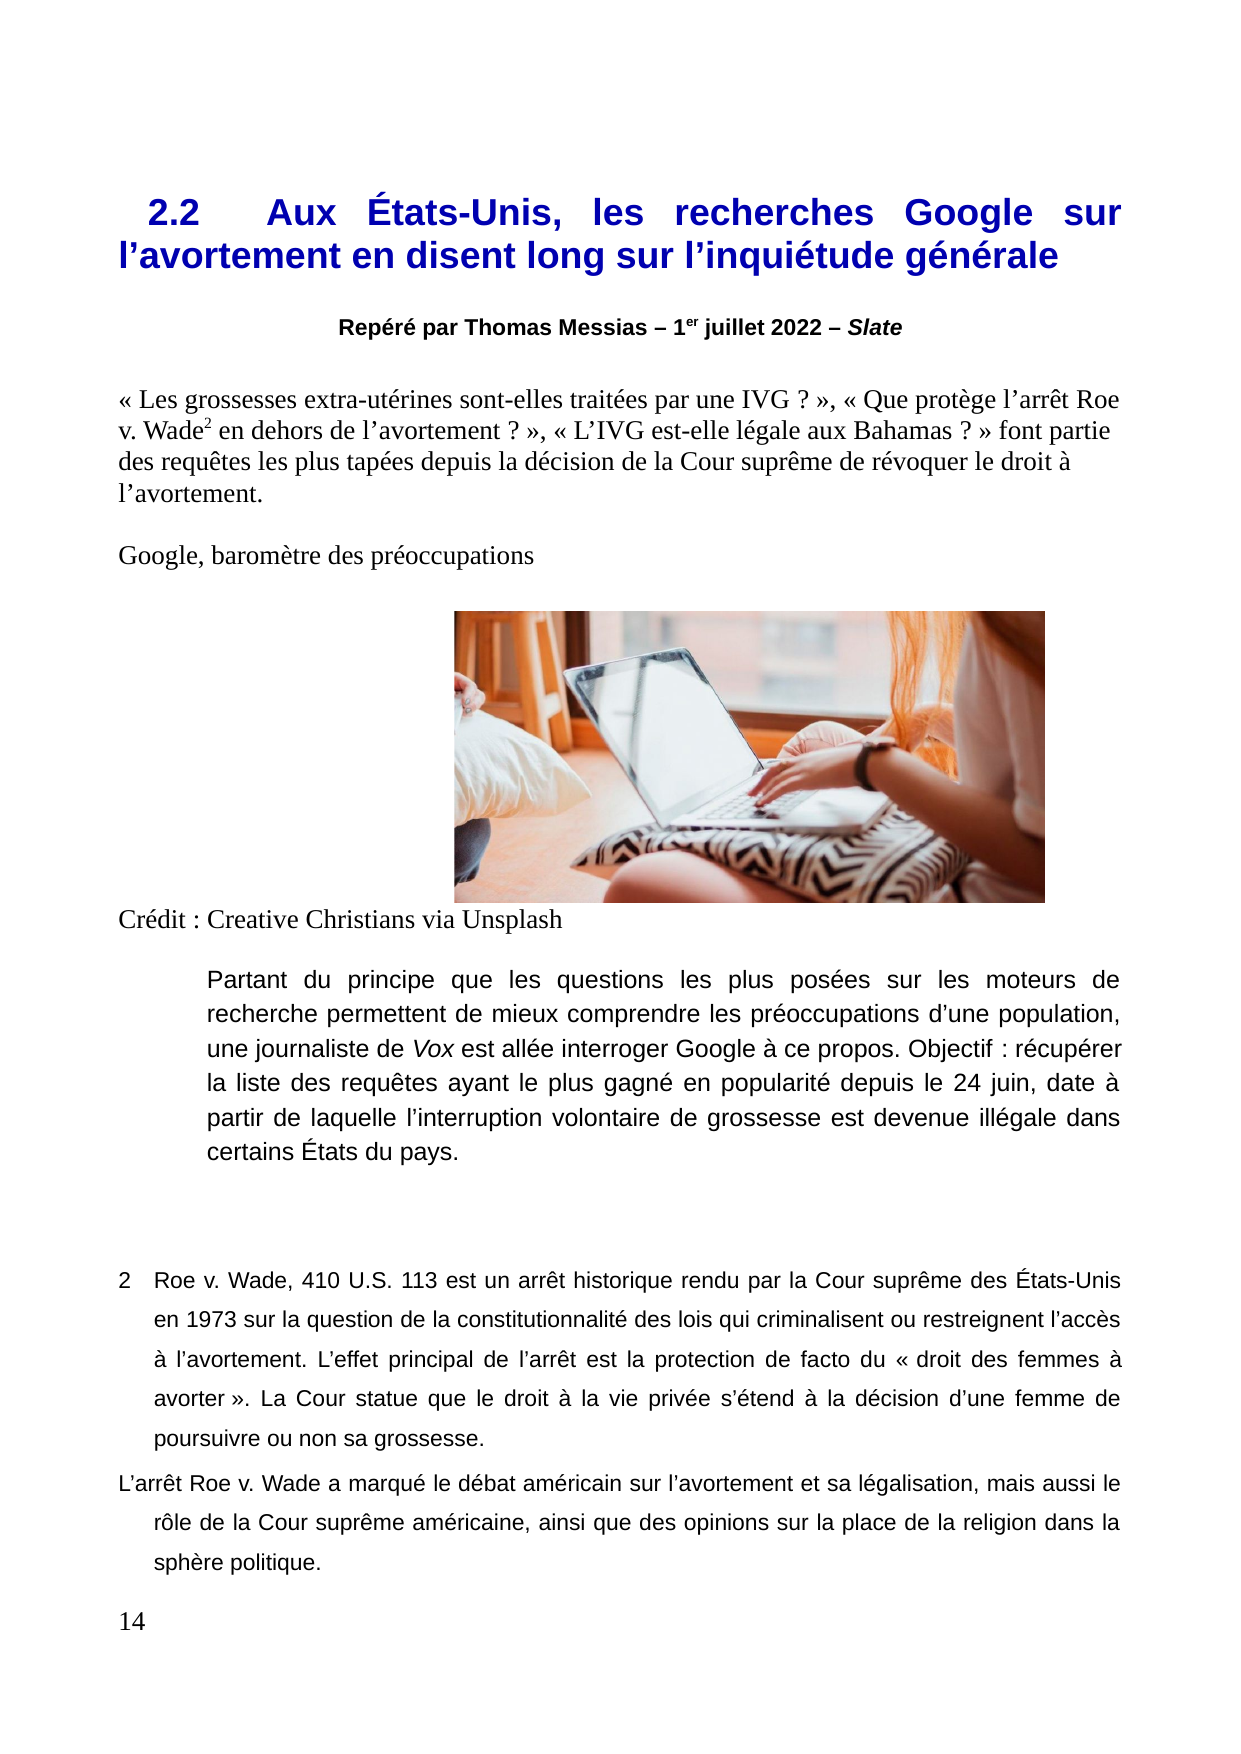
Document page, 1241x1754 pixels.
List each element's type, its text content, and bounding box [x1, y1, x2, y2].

picture [454, 611, 1045, 903]
text Repéré par Thomas Messias – 1er juillet 2022 – Slate [118, 314, 1122, 340]
text Google, baromètre des préoccupations [118, 539, 1122, 570]
text Crédit : Creative Christians via Unsplash [118, 601, 1122, 934]
subtitle Aux États-Unis, les recherches Google sur l’avortement en disent long sur l’inquiétude générale [118, 191, 1122, 277]
text « Les grossesses extra-utérines sont-elles traitées par une IVG ? », « Que protège l’arrêt Roe v. Wade en dehors de l’avortement ? », « L’IVG est-elle légale aux Bahamas ? » font partie des requêtes les plus tapées depuis la décision de la Cour suprême de révoquer le droit à l’avortement. [118, 383, 1122, 508]
text L’arrêt Roe v. Wade a marqué le débat américain sur l’avortement et sa légalisation, mais aussi le rôle de la Cour suprême américaine, ainsi que des opinions sur la place de la religion dans la sphère politique. [118, 1470, 1122, 1575]
text Partant du principe que les questions les plus posées sur les moteurs de recherche permettent de mieux comprendre les préoccupations d’une population, une journaliste de Vox est allée interroger Google à ce propos. Objectif : récupérer la liste des requêtes ayant le plus gagné en popularité depuis le 24 juin, date à partir de laquelle l’interruption volontaire de grossesse est devenue illégale dans certains États du pays. [207, 965, 1122, 1166]
text Roe v. Wade, 410 U.S. 113 est un arrêt historique rendu par la Cour suprême des États-Unis en 1973 sur la question de la constitutionnalité des lois qui criminalisent ou restreignent l’accès à l’avortement. L’effet principal de l’arrêt est la protection de facto du « droit des femmes à avorter ». La Cour statue que le droit à la vie privée s’étend à la décision d’une femme de poursuivre ou non sa grossesse. [118, 1267, 1122, 1451]
